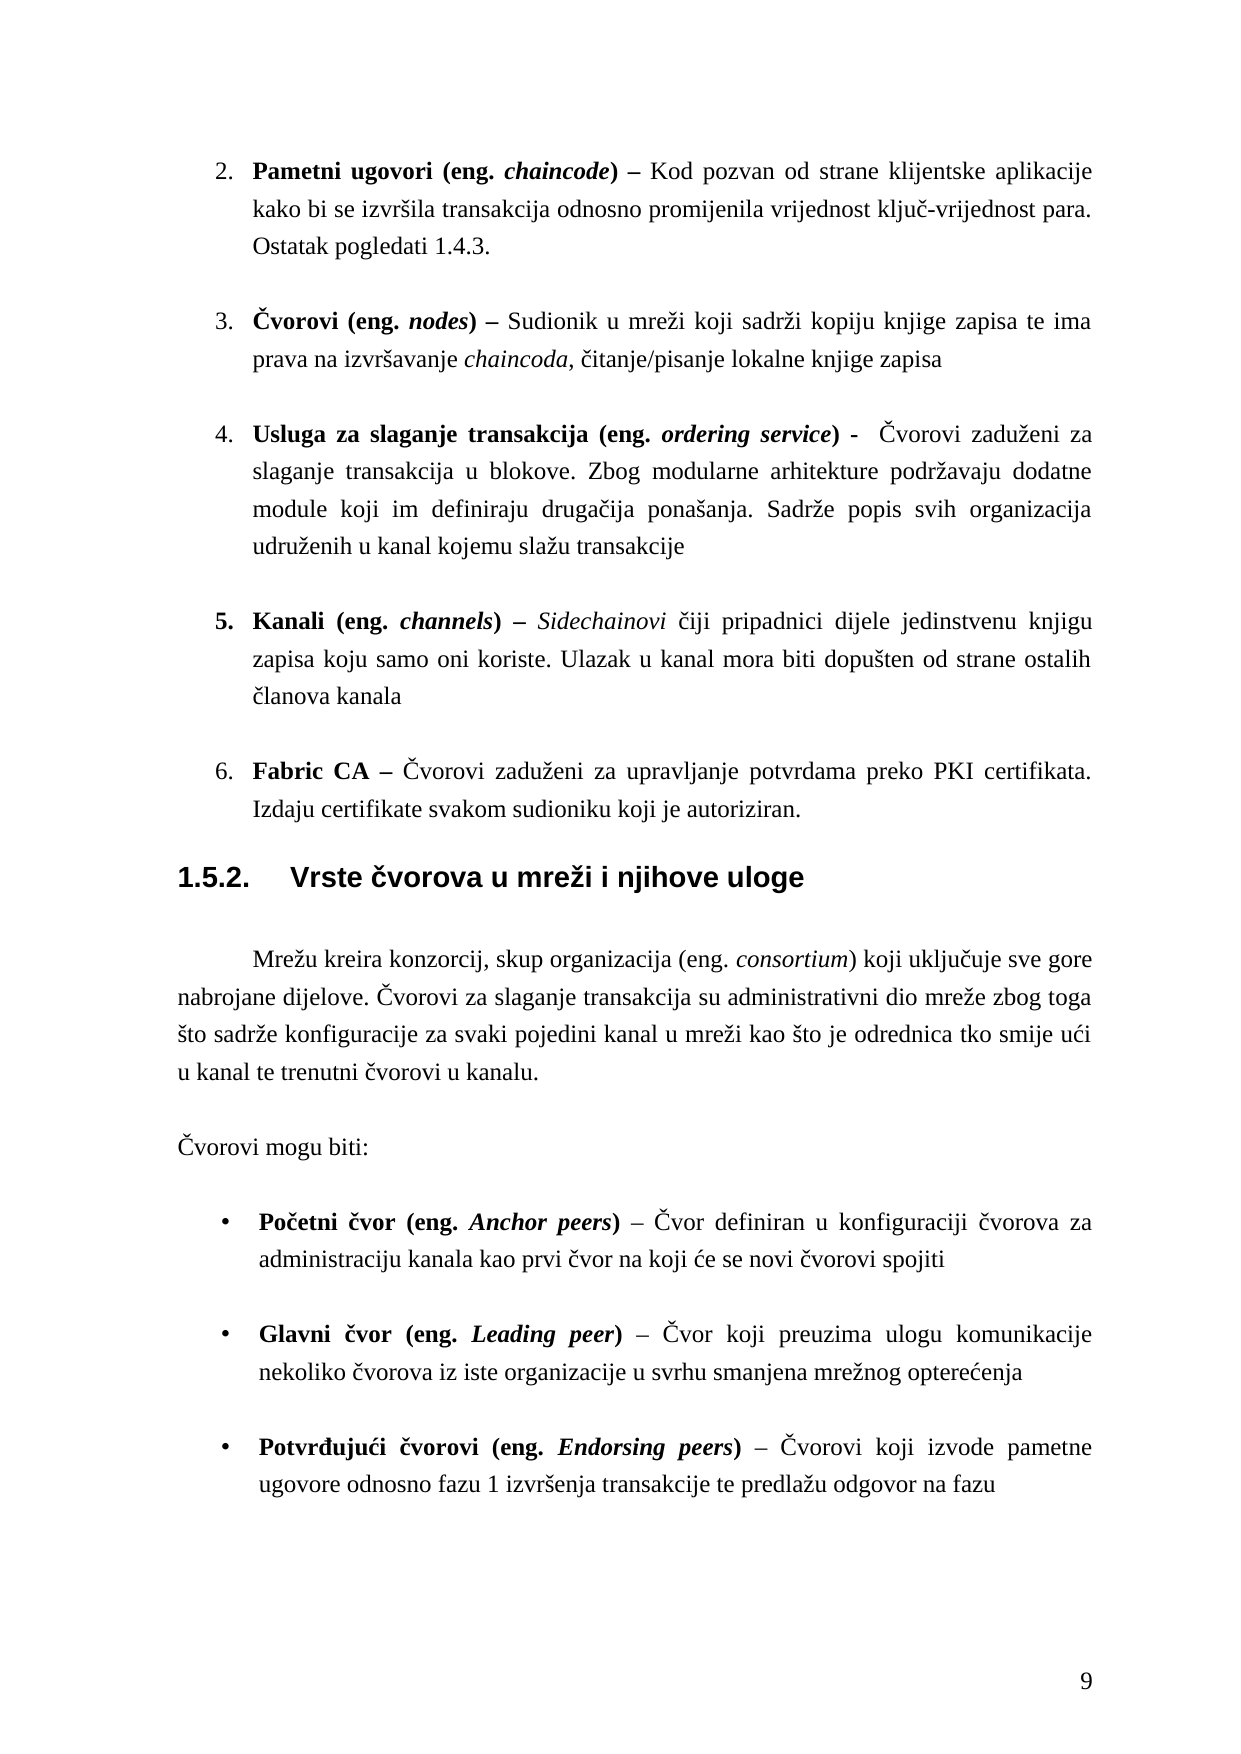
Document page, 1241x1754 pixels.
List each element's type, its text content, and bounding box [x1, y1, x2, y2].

list Glavni čvor (eng. Leading peer) – Čvor koji preuzima ulogu komunikacije nekoliko čvorova iz iste organizacije u svrhu smanjena mrežnog opterećenja [221, 1311, 1092, 1386]
text Mrežu kreira konzorcij, skup organizacija (eng. consortium) koji uključuje sve gore nabrojane dijelove. Čvorovi za slaganje transakcija su administrativni dio mreže zbog toga što sadrže konfiguracije za svaki pojedini kanal u mreži kao što je odrednica tko smije ući u kanal te trenutni čvorovi u kanalu. [177, 936, 1092, 1086]
list Potvrđujući čvorovi (eng. Endorsing peers) – Čvorovi koji izvode pametne ugovore odnosno fazu 1 izvršenja transakcije te predlažu odgovor na fazu [221, 1423, 1092, 1498]
list Čvorovi (eng. nodes) – Sudionik u mreži koji sadrži kopiju knjige zapisa te ima prava na izvršavanje chaincoda, čitanje/pisanje lokalne knjige zapisa [215, 298, 1092, 373]
list Kanali (eng. channels) – Sidechainovi čiji pripadnici dijele jedinstvenu knjigu zapisa koju samo oni koriste. Ulazak u kanal mora biti dopušten od strane ostalih članova kanala [215, 598, 1092, 710]
text Čvorovi mogu biti: [177, 1123, 1092, 1161]
list Početni čvor (eng. Anchor peers) – Čvor definiran u konfiguraciji čvorova za administraciju kanala kao prvi čvor na koji će se novi čvorovi spojiti [221, 1198, 1092, 1273]
subtitle Vrste čvorova u mreži i njihove uloge [177, 860, 1092, 894]
list Pametni ugovori (eng. chaincode) – Kod pozvan od strane klijentske aplikacije kako bi se izvršila transakcija odnosno promijenila vrijednost ključ-vrijednost para. Ostatak pogledati 1.4.3. [215, 148, 1092, 260]
list Usluga za slaganje transakcija (eng. ordering service) - Čvorovi zaduženi za slaganje transakcija u blokove. Zbog modularne arhitekture podržavaju dodatne module koji im definiraju drugačija ponašanja. Sadrže popis svih organizacija udruženih u kanal kojemu slažu transakcije [215, 410, 1092, 560]
list Fabric CA – Čvorovi zaduženi za upravljanje potvrdama preko PKI certifikata. Izdaju certifikate svakom sudioniku koji je autoriziran. [215, 748, 1092, 823]
